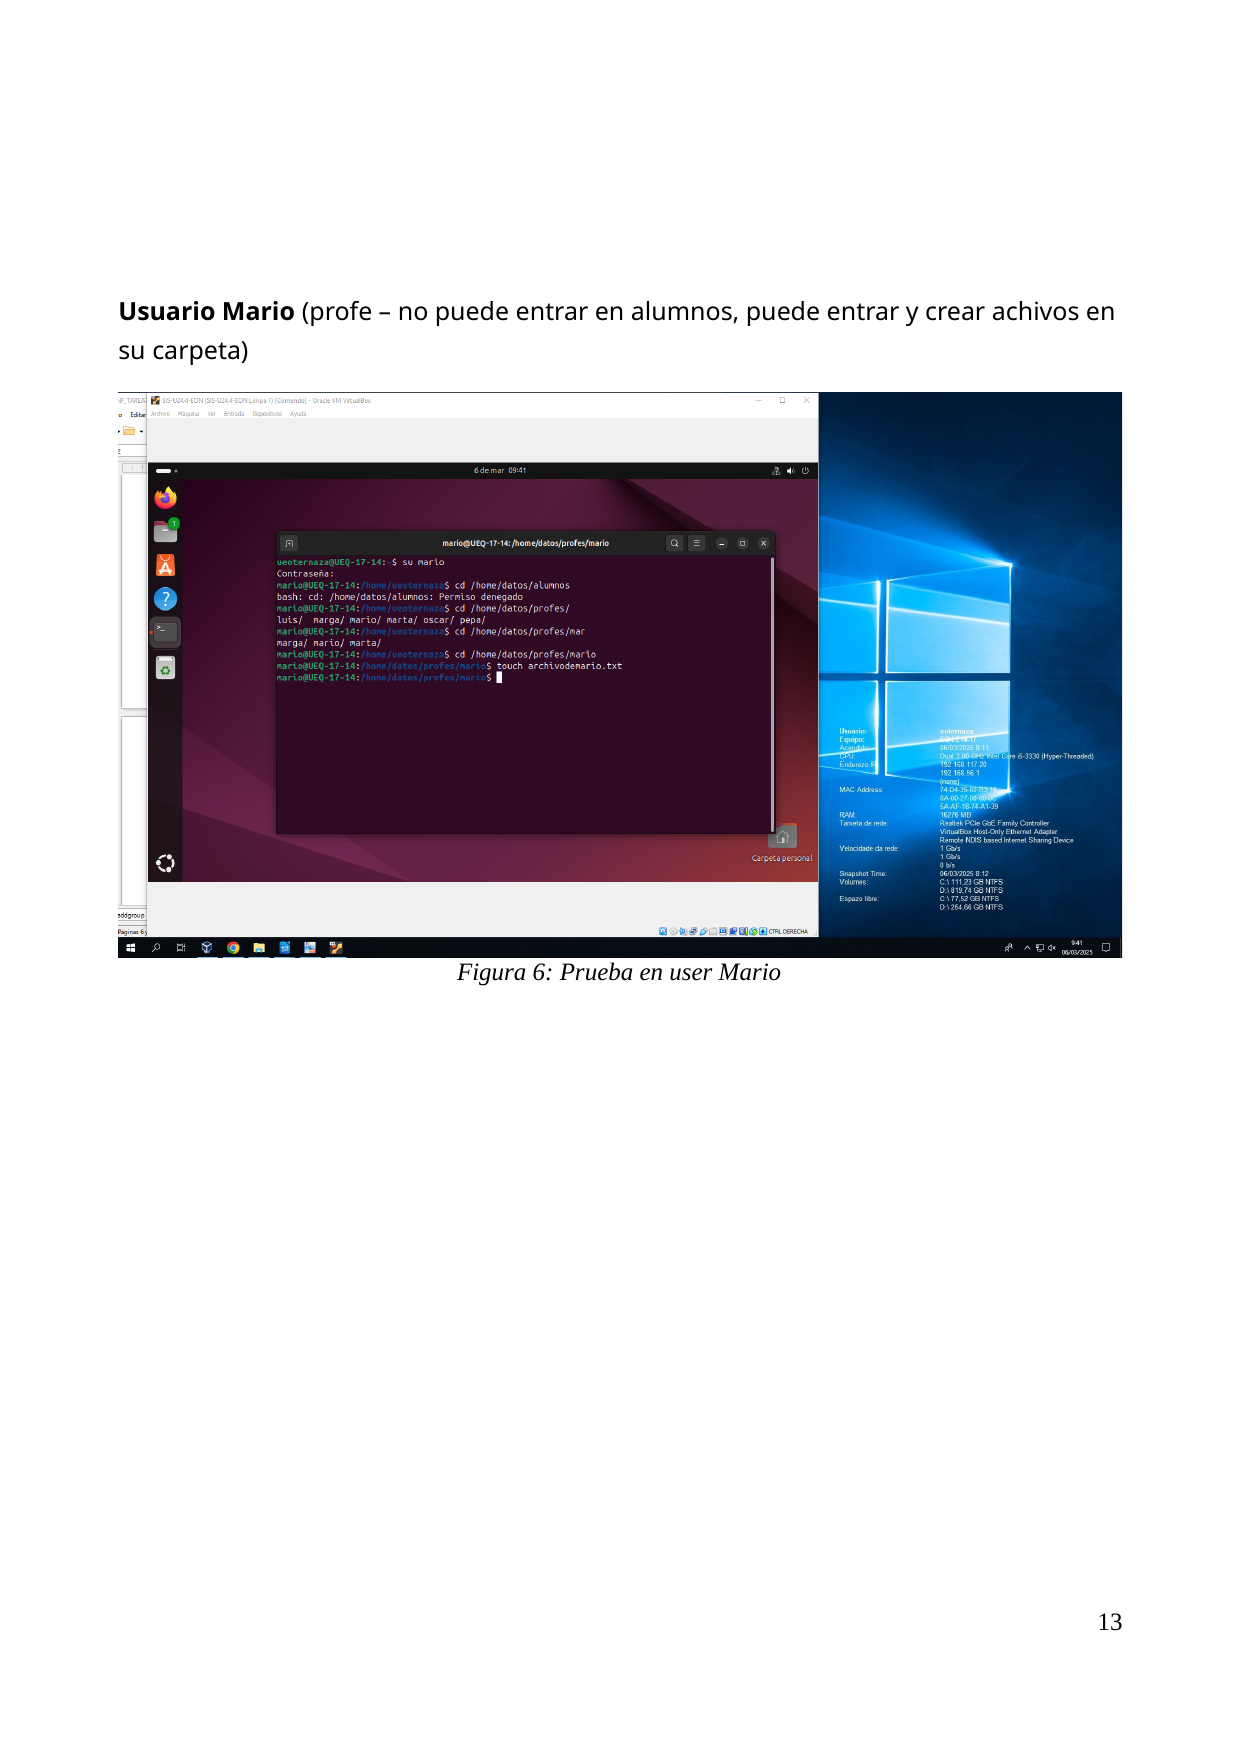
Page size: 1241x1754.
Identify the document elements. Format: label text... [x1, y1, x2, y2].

picture [118, 392, 1123, 958]
text Figura 6: Prueba en user Mario [118, 958, 1122, 986]
subtitle Usuario Mario (profe – no puede entrar en alumnos, puede entrar y crear achivos en su carpeta) [118, 294, 1122, 368]
